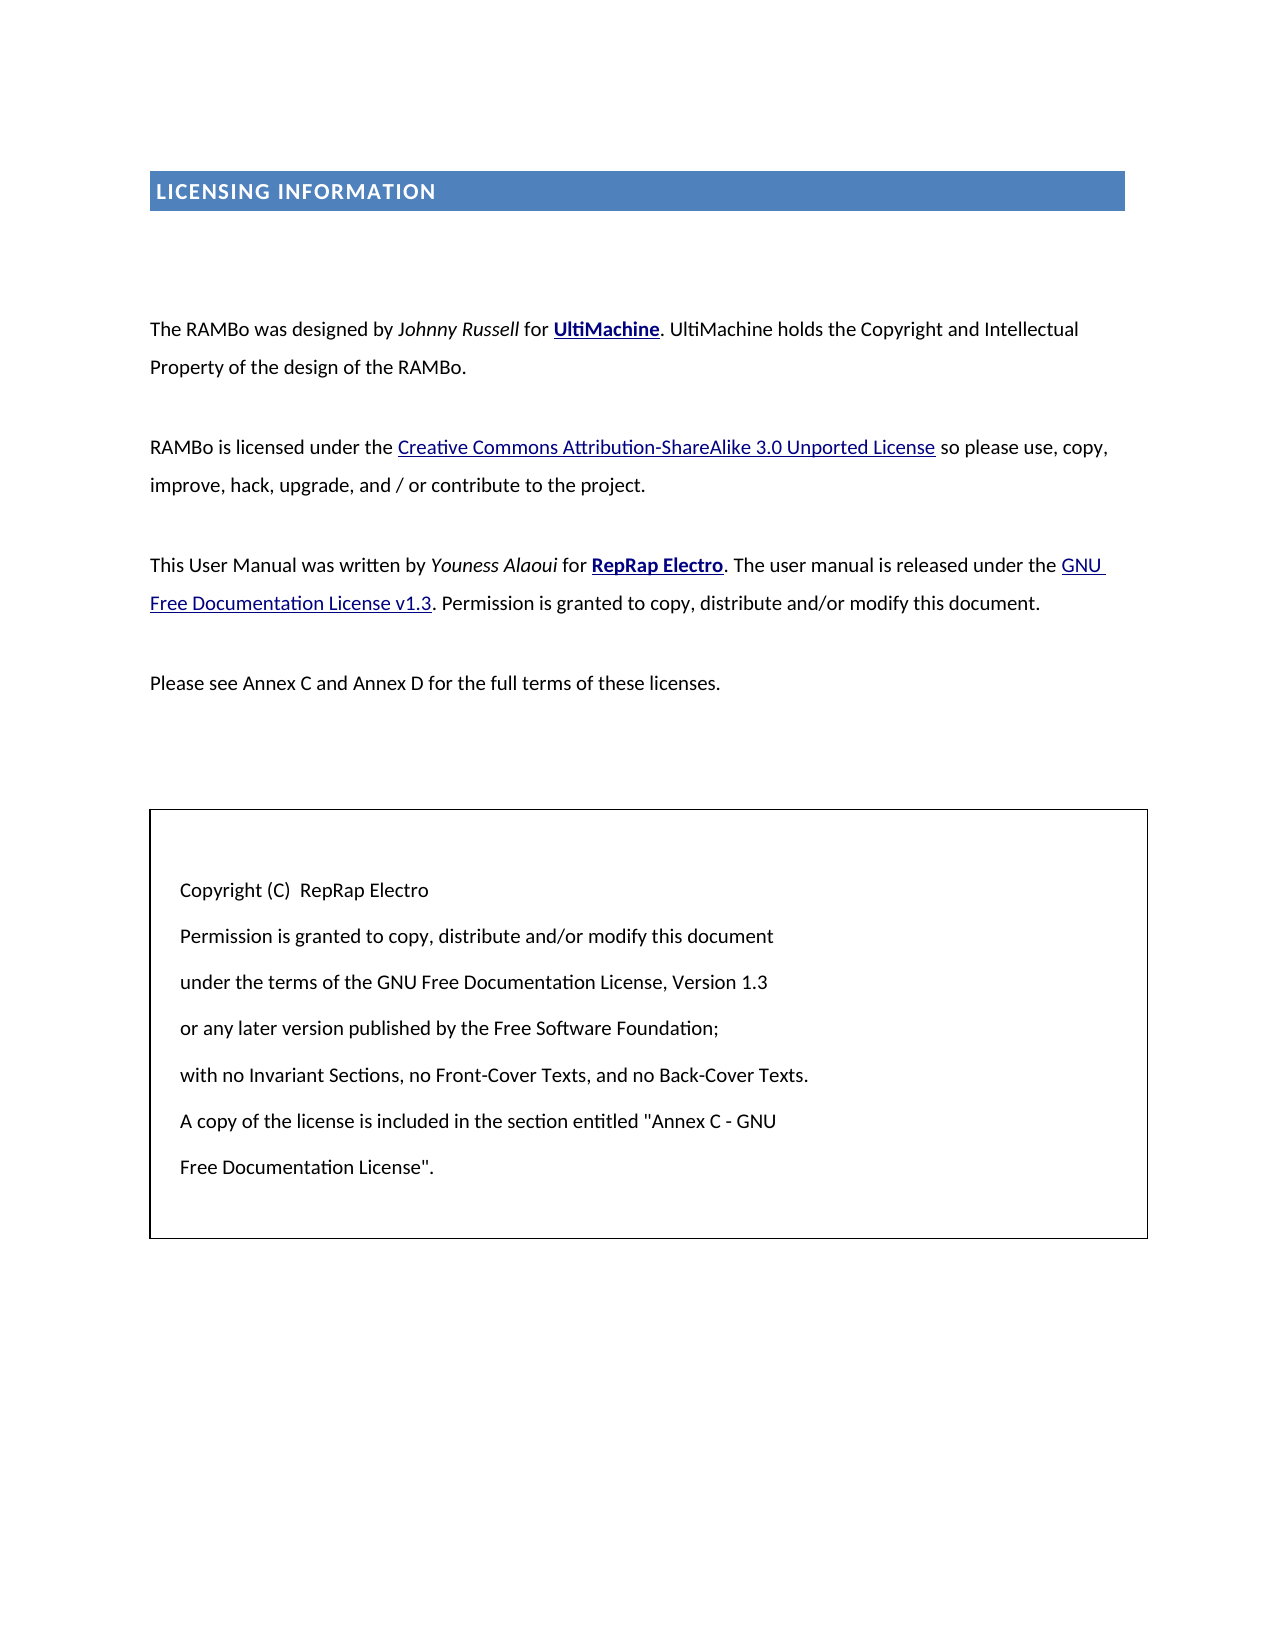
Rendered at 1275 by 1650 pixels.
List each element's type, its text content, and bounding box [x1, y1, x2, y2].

text This User Manual was written by Youness Alaoui for RepRap Electro. The user manual is released under the GNU Free Documentation License v1.3. Permission is granted to copy, distribute and/or modify this document. [150, 552, 1125, 616]
table_header Copyright (C) RepRap Electro Permission is granted to copy, distribute and/or modify this document under the terms of the GNU Free Documentation License, Version 1.3 or any later version published by the Free Software Foundation; with no Invariant Sections, no Front-Cover Texts, and no Back-Cover Texts. A copy of the license is included in the section entitled "Annex C - GNU Free Documentation License". [151, 810, 1147, 1238]
text The RAMBo was designed by Johnny Russell for UltiMachine. UltiMachine holds the Copyright and Intellectual Property of the design of the RAMBo. [150, 316, 1125, 380]
text RAMBo is licensed under the Creative Commons Attribution-ShareAlike 3.0 Unported License so please use, copy, improve, hack, upgrade, and / or contribute to the project. [150, 434, 1125, 498]
subtitle Licensing information [156, 177, 1119, 205]
text Please see Annex C and Annex D for the full terms of these licenses. [150, 670, 1125, 695]
